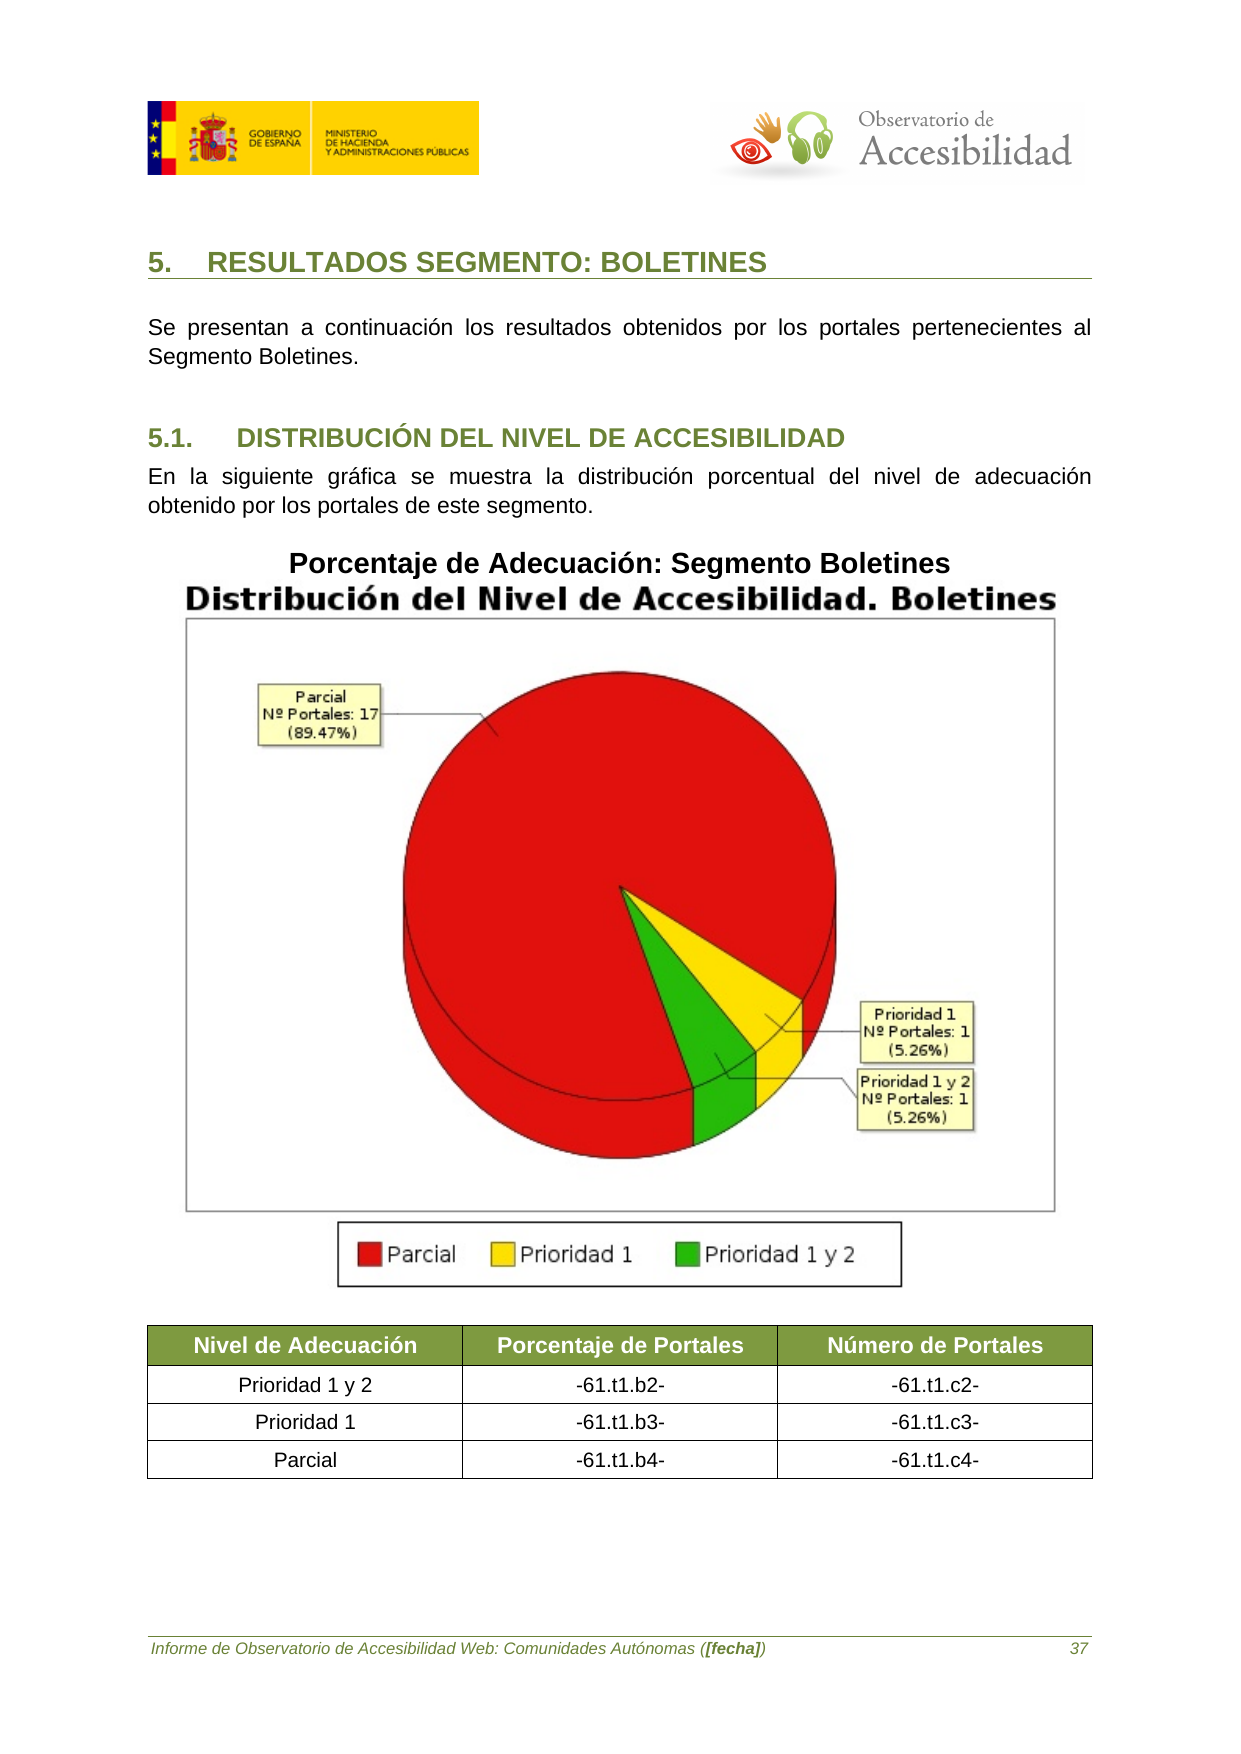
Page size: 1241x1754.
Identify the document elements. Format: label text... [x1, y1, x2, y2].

text Se presentan a continuación los resultados obtenidos por los portales pertenecientes al Segmento Boletines. [148, 314, 1092, 369]
picture [147, 101, 479, 175]
table_header Número de Portales [778, 1326, 1092, 1365]
table_header Porcentaje de Portales [463, 1326, 777, 1365]
table_cell Prioridad 1 y 2 [148, 1366, 462, 1403]
subtitle Resultados Segmento: Boletines [148, 245, 1092, 278]
text Porcentaje de Adecuación: Segmento Boletines [148, 546, 1092, 579]
table_cell -61.t1.b2- [463, 1366, 777, 1403]
table_header Nivel de Adecuación [148, 1326, 462, 1365]
table_cell -61.t1.b3- [463, 1404, 777, 1440]
picture [178, 579, 1062, 1289]
subtitle Distribución del nivel de accesibilidad [148, 422, 1092, 453]
table_cell -61.t1.c2- [778, 1366, 1092, 1403]
table_cell -61.t1.c3- [778, 1404, 1092, 1440]
table_cell -61.t1.c4- [778, 1441, 1092, 1478]
table_cell Prioridad 1 [148, 1404, 462, 1440]
table_cell -61.t1.b4- [463, 1441, 777, 1478]
picture [710, 102, 1086, 185]
table_cell Parcial [148, 1441, 462, 1478]
text En la siguiente gráfica se muestra la distribución porcentual del nivel de adecuación obtenido por los portales de este segmento. [148, 463, 1092, 518]
